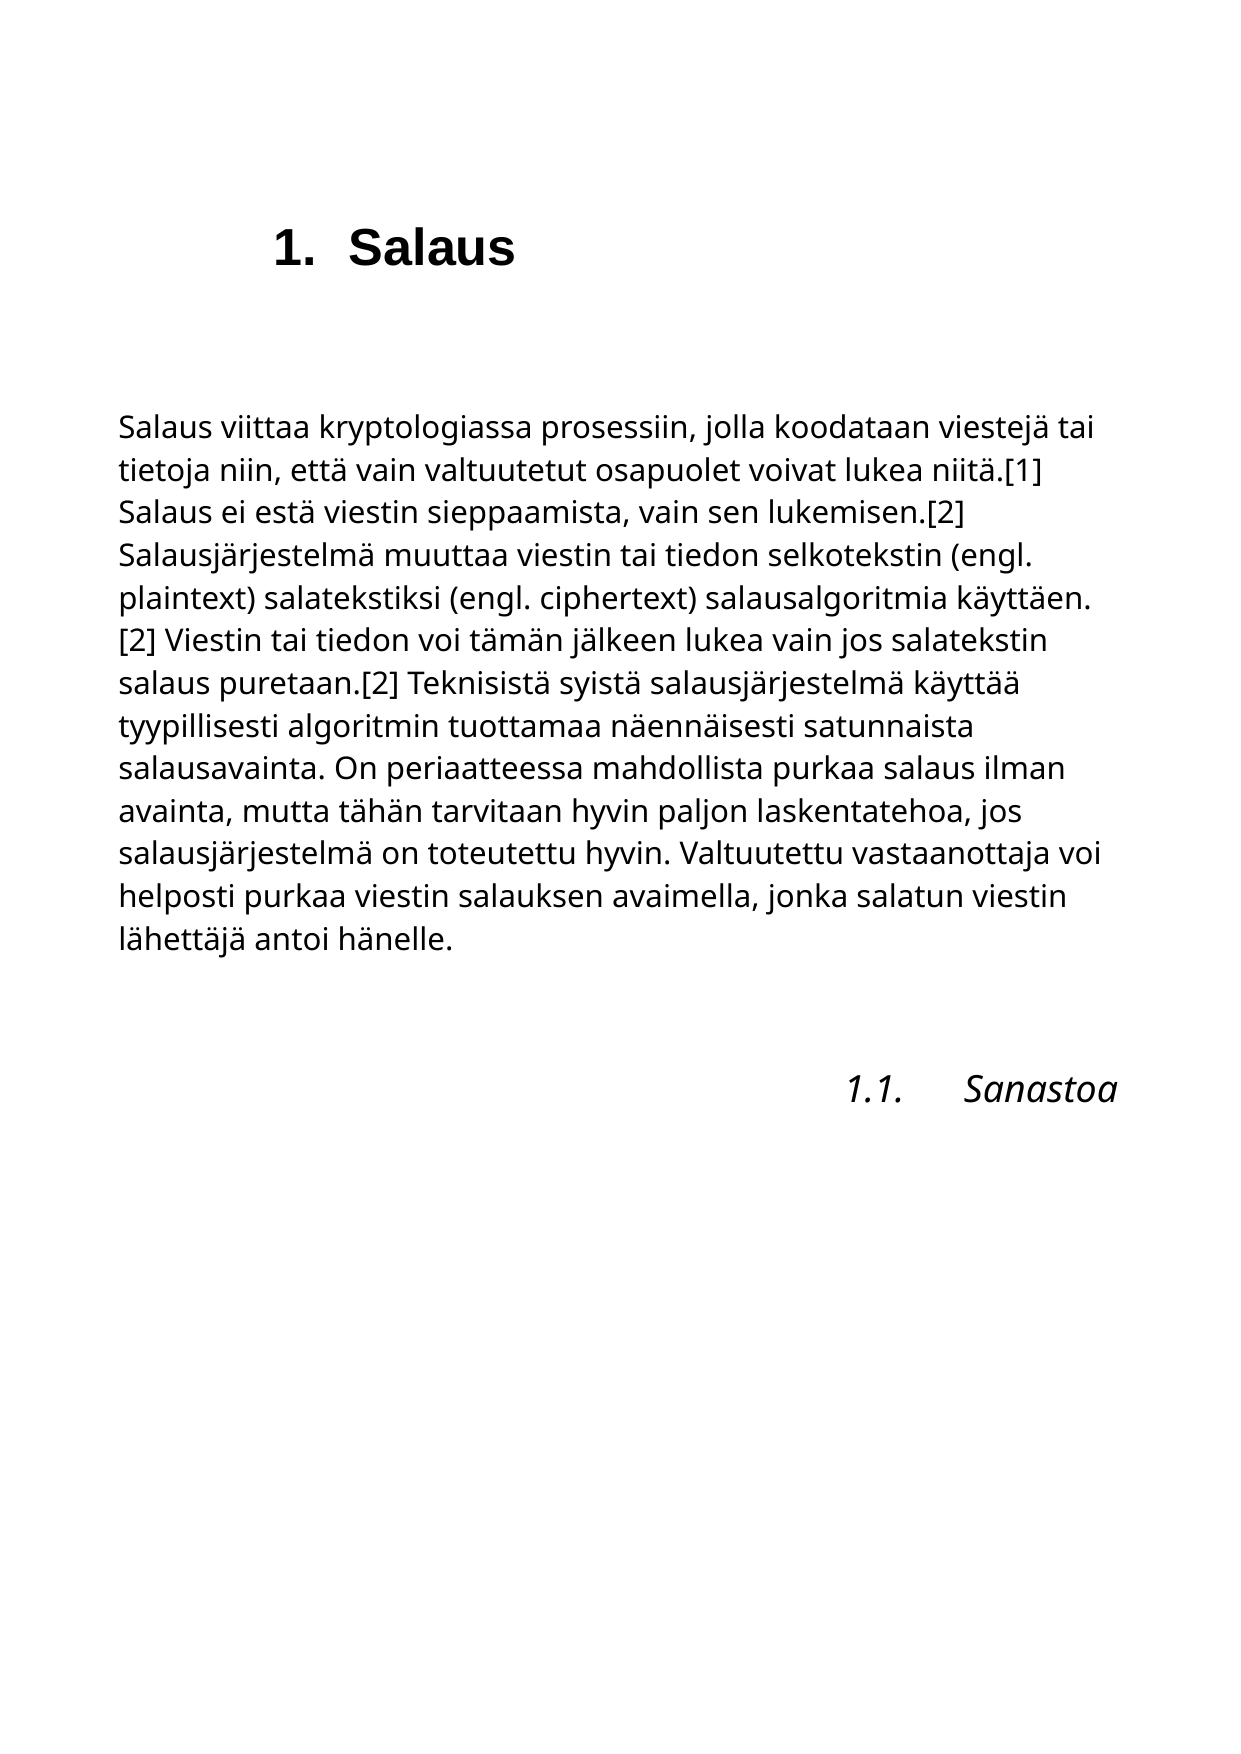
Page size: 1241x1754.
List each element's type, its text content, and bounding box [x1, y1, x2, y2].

text Salaus viittaa kryptologiassa prosessiin, jolla koodataan viestejä tai tietoja niin, että vain valtuutetut osapuolet voivat lukea niitä.[1] Salaus ei estä viestin sieppaamista, vain sen lukemisen.[2] Salausjärjestelmä muuttaa viestin tai tiedon selkotekstin (engl. plaintext) salatekstiksi (engl. ciphertext) salausalgoritmia käyttäen.[2] Viestin tai tiedon voi tämän jälkeen lukea vain jos salatekstin salaus puretaan.[2] Teknisistä syistä salausjärjestelmä käyttää tyypillisesti algoritmin tuottamaa näennäisesti satunnaista salausavainta. On periaatteessa mahdollista purkaa salaus ilman avainta, mutta tähän tarvitaan hyvin paljon laskentatehoa, jos salausjärjestelmä on toteutettu hyvin. Valtuutettu vastaanottaja voi helposti purkaa viestin salauksen avaimella, jonka salatun viestin lähettäjä antoi hänelle. [118, 405, 1122, 959]
list Salaus [274, 217, 1122, 277]
list Sanastoa [250, 1062, 1122, 1113]
